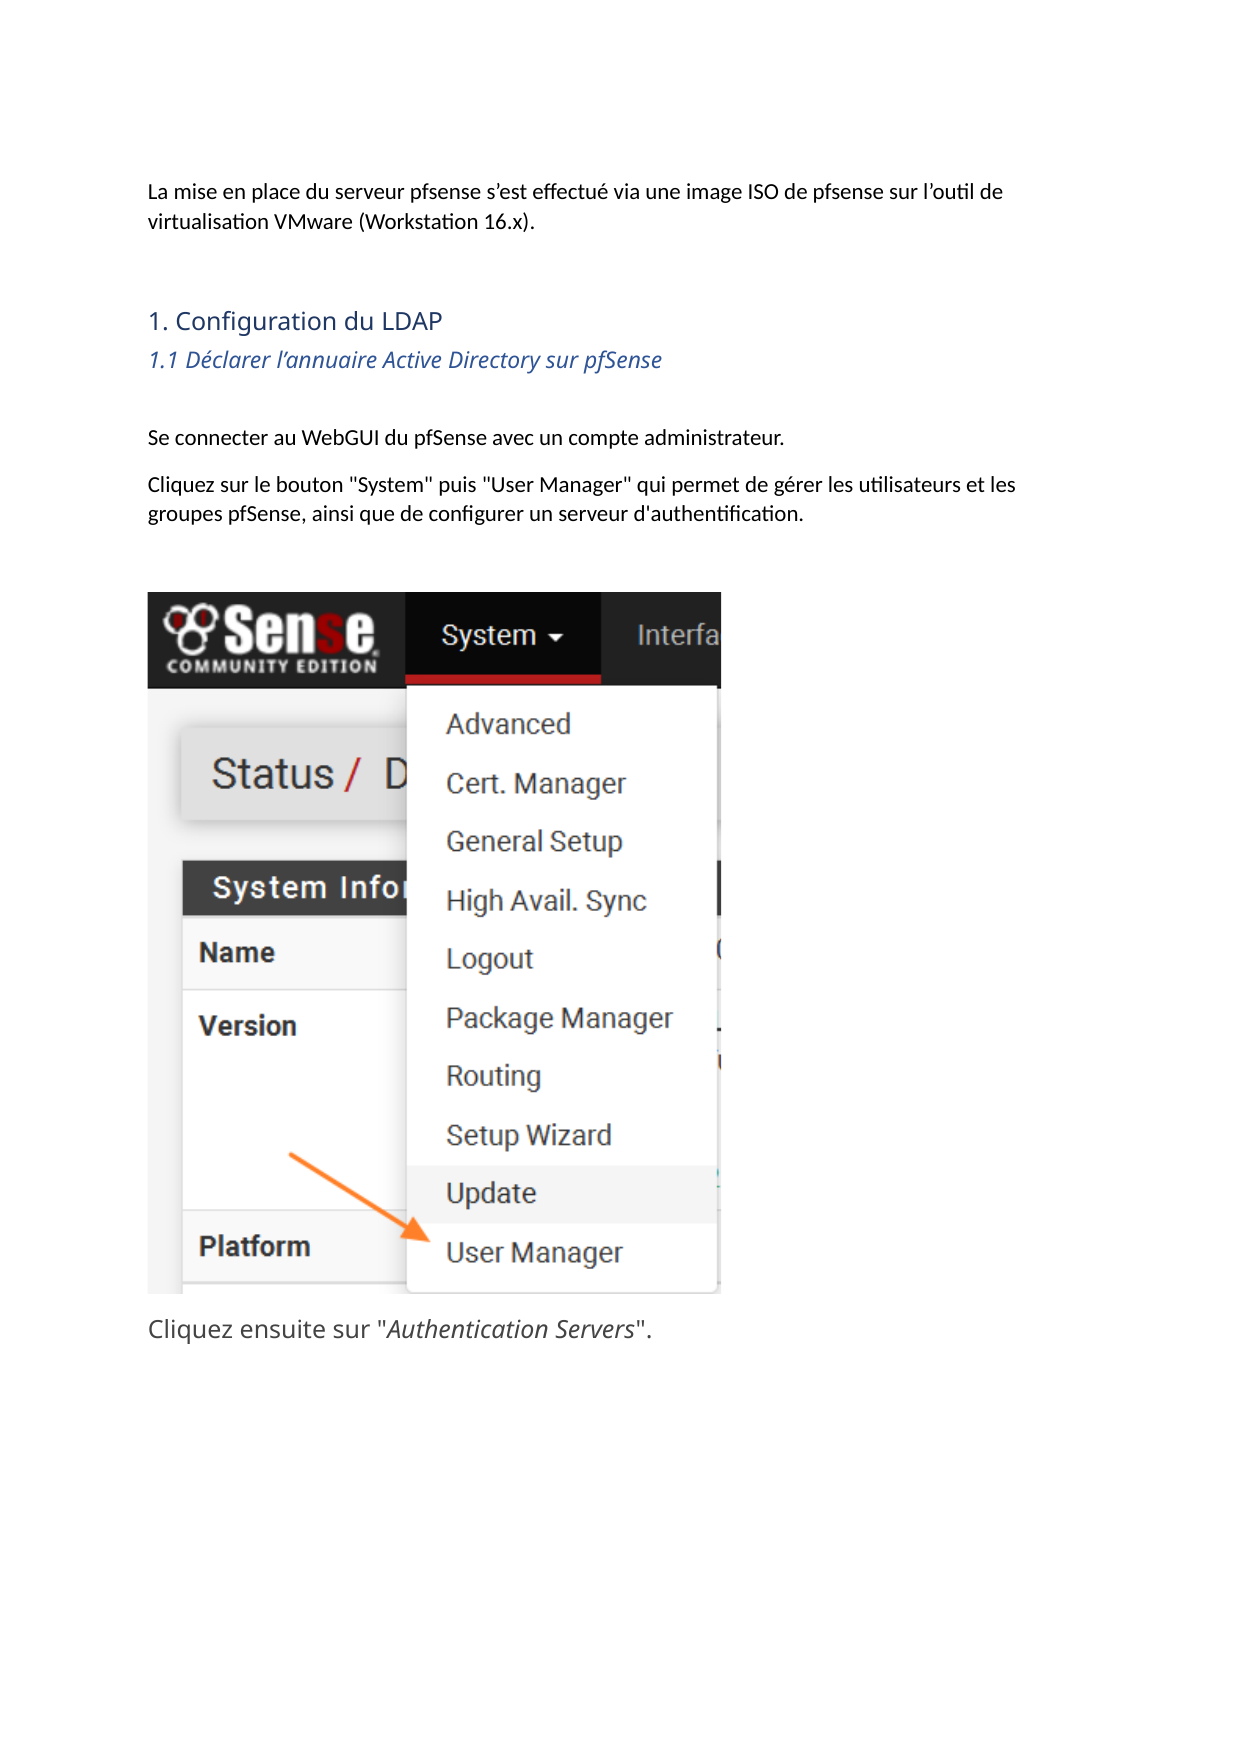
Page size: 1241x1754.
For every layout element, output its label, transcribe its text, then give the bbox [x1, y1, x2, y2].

text Cliquez ensuite sur "Authentication Servers". [148, 1312, 1093, 1346]
subtitle 1. Configuration du LDAP [148, 304, 1093, 338]
text Cliquez sur le bouton "System" puis "User Manager" qui permet de gérer les utilisateurs et les groupes pfSense, ainsi que de configurer un serveur d'authentification. [148, 470, 1093, 528]
list Déclarer l’annuaire Active Directory sur pfSense [148, 344, 1093, 375]
text La mise en place du serveur pfsense s’est effectué via une image ISO de pfsense sur l’outil de virtualisation VMware (Workstation 16.x). [148, 148, 1093, 235]
text Se connecter au WebGUI du pfSense avec un compte administrateur. [148, 423, 1093, 452]
